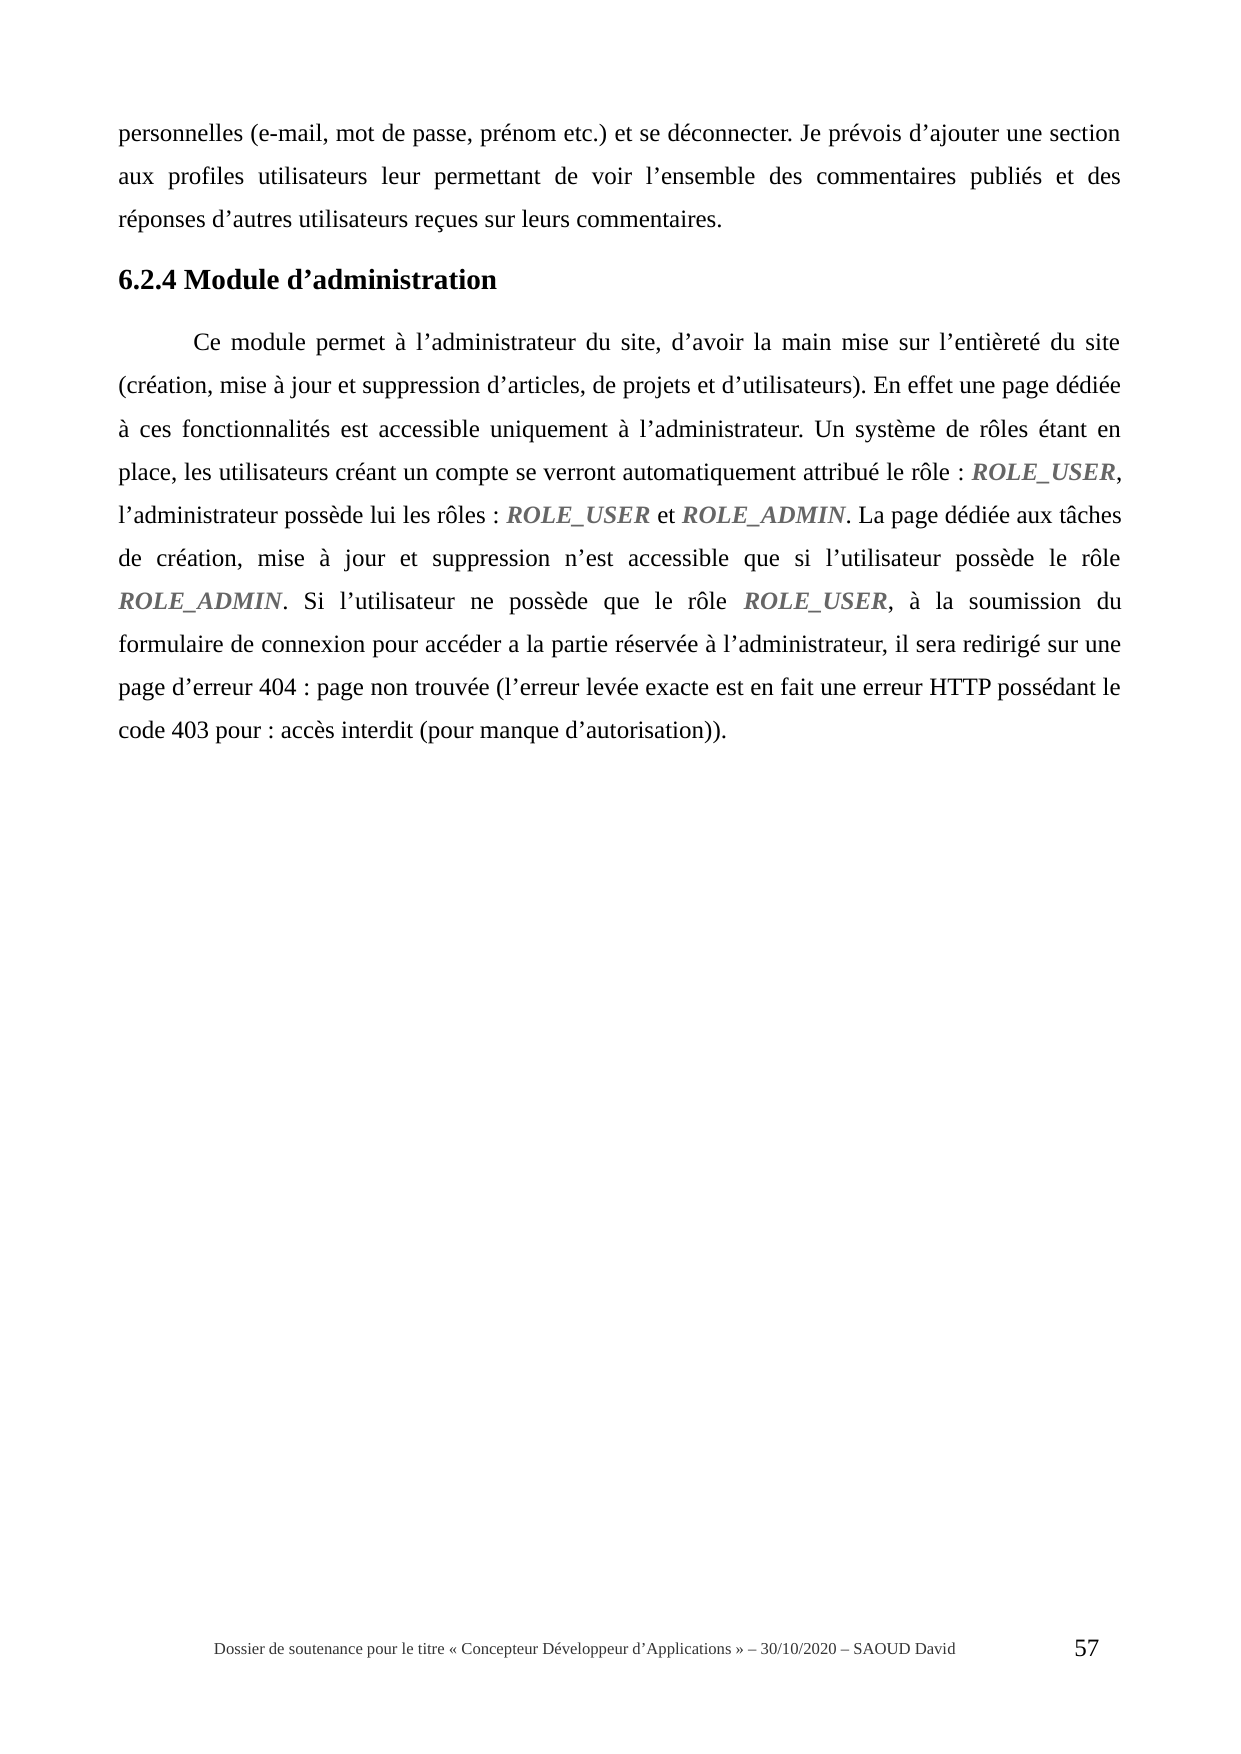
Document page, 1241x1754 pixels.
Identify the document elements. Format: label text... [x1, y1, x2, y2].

subtitle 6.2.4 Module d’administration [118, 262, 1122, 296]
text Ce module permet à l’administrateur du site, d’avoir la main mise sur l’entièreté du site (création, mise à jour et suppression d’articles, de projets et d’utilisateurs). En effet une page dédiée à ces fonctionnalités est accessible uniquement à l’administrateur. Un système de rôles étant en place, les utilisateurs créant un compte se verront automatiquement attribué le rôle : ROLE_USER, l’administrateur possède lui les rôles : ROLE_USER et ROLE_ADMIN. La page dédiée aux tâches de création, mise à jour et suppression n’est accessible que si l’utilisateur possède le rôle ROLE_ADMIN. Si l’utilisateur ne possède que le rôle ROLE_USER, à la soumission du formulaire de connexion pour accéder a la partie réservée à l’administrateur, il sera redirigé sur une page d’erreur 404 : page non trouvée (l’erreur levée exacte est en fait une erreur HTTP possédant le code 403 pour : accès interdit (pour manque d’autorisation)). [118, 327, 1122, 744]
text personnelles (e-mail, mot de passe, prénom etc.) et se déconnecter. Je prévois d’ajouter une section aux profiles utilisateurs leur permettant de voir l’ensemble des commentaires publiés et des réponses d’autres utilisateurs reçues sur leurs commentaires. [118, 118, 1122, 233]
